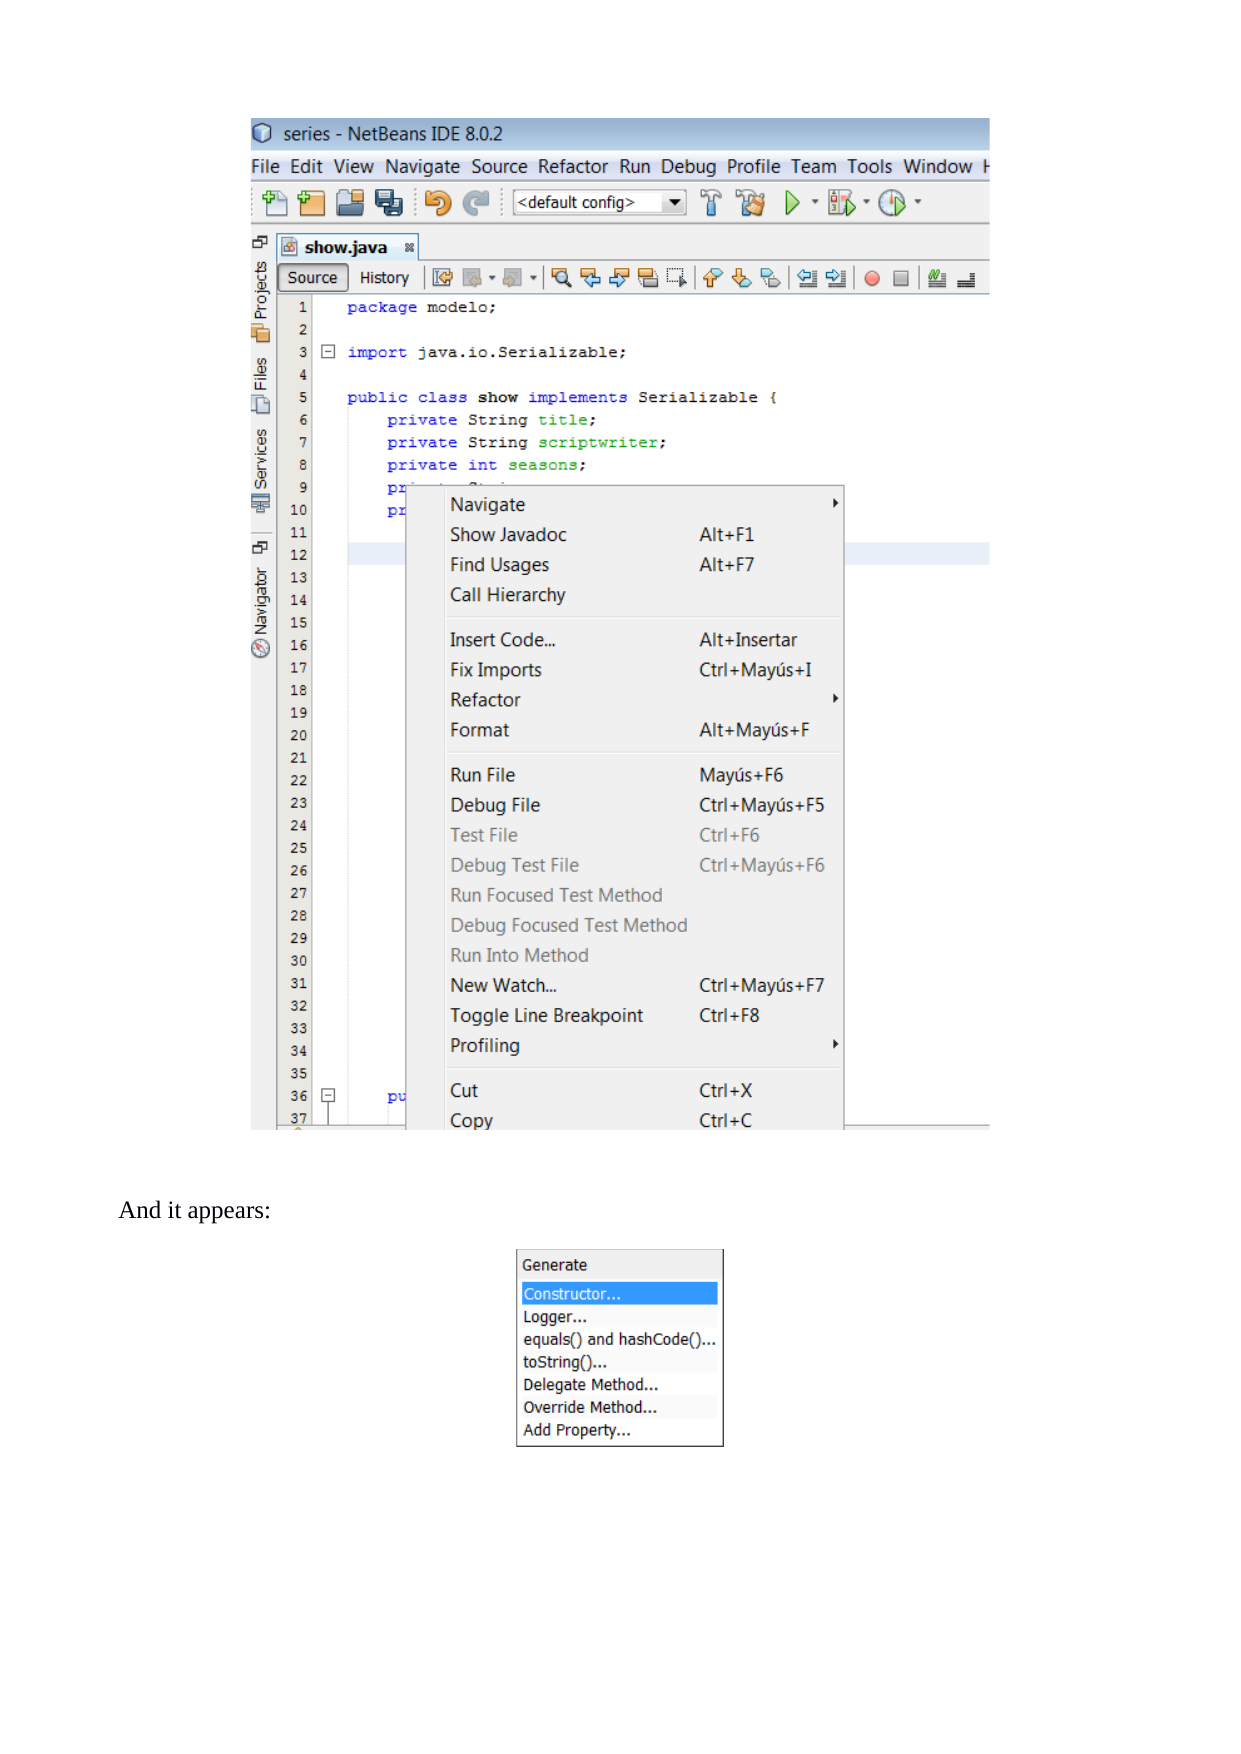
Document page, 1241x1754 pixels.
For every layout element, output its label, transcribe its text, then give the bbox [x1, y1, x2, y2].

picture [516, 1249, 724, 1447]
text And it appears: [118, 1195, 1122, 1224]
